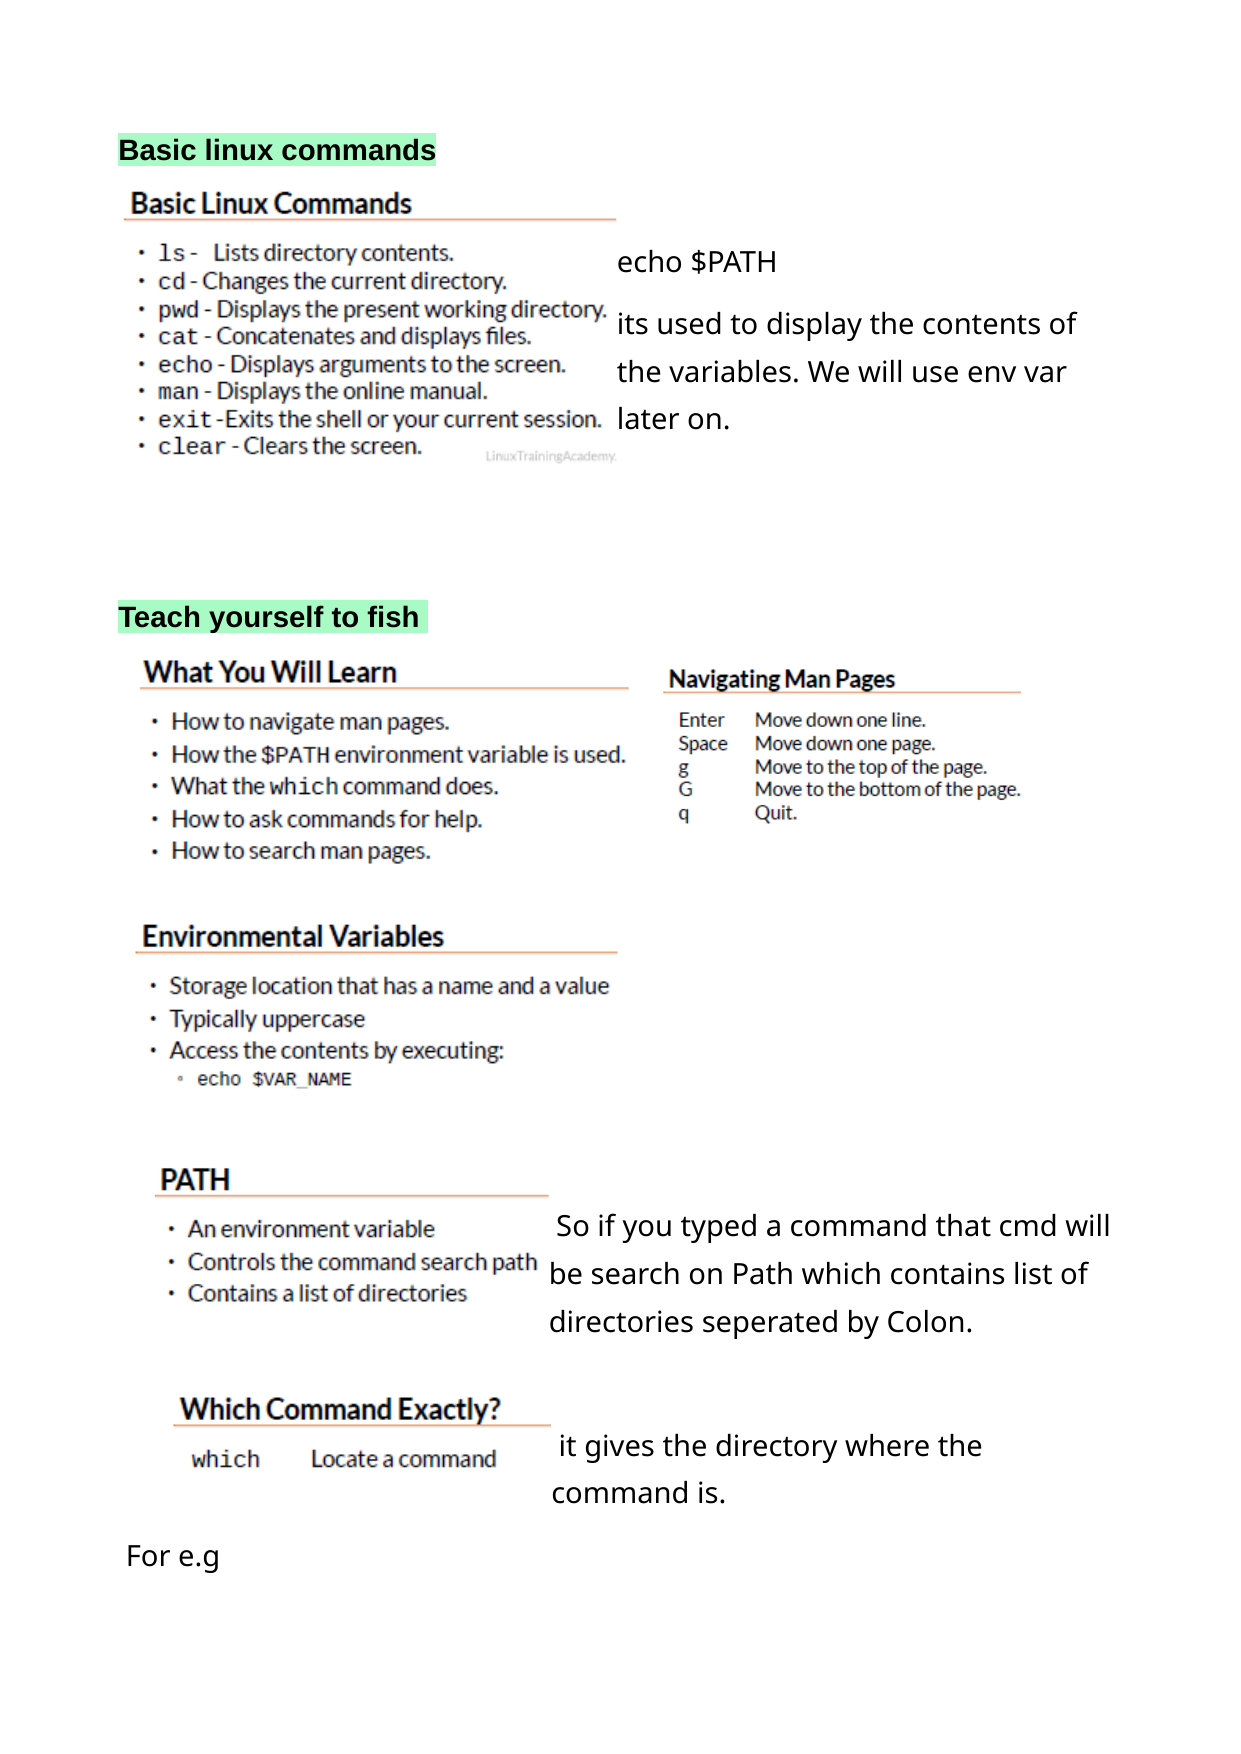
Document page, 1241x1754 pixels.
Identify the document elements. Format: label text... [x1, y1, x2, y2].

picture [154, 1156, 549, 1319]
text So if you typed a command that cmd will be search on Path which contains list of directories seperated by Colon. [118, 1206, 1122, 1341]
text echo $PATH [617, 241, 1122, 281]
text For e.g [118, 1535, 1122, 1575]
picture [166, 1382, 551, 1488]
picture [653, 663, 1021, 834]
subtitle Teach yourself to fish [428, 600, 1122, 633]
picture [139, 646, 629, 867]
picture [118, 178, 617, 470]
subtitle Basic linux commands [436, 133, 1122, 166]
text its used to display the contents of the variables. We will use env var later on. [617, 303, 1122, 438]
picture [128, 914, 618, 1092]
text it gives the directory where the command is. [118, 1425, 1122, 1512]
